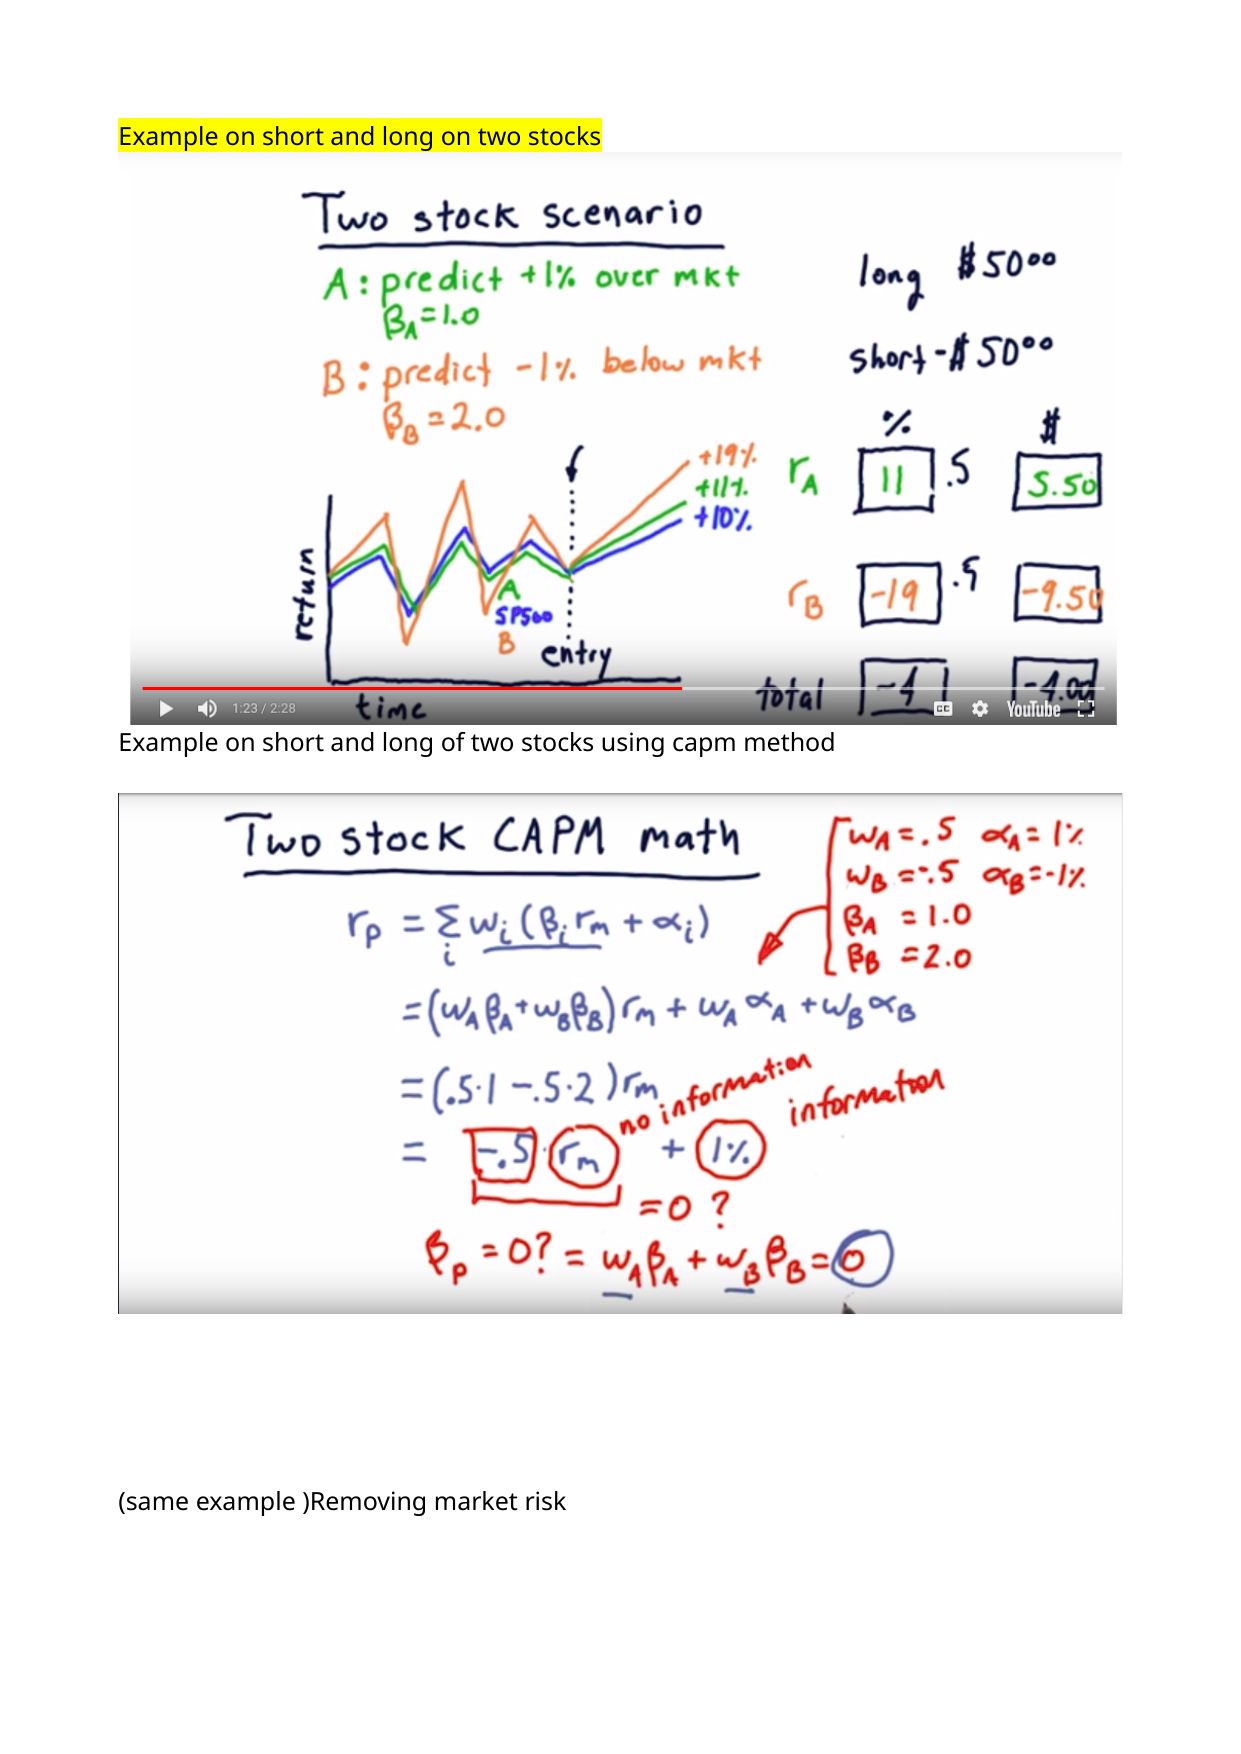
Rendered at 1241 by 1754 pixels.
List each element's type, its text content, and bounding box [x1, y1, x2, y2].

text Example on short and long of two stocks using capm method [118, 725, 1122, 759]
text (same example )Removing market risk [118, 1484, 1122, 1518]
picture [118, 793, 1123, 1314]
text Example on short and long on two stocks [118, 118, 1122, 152]
picture [118, 152, 1123, 725]
